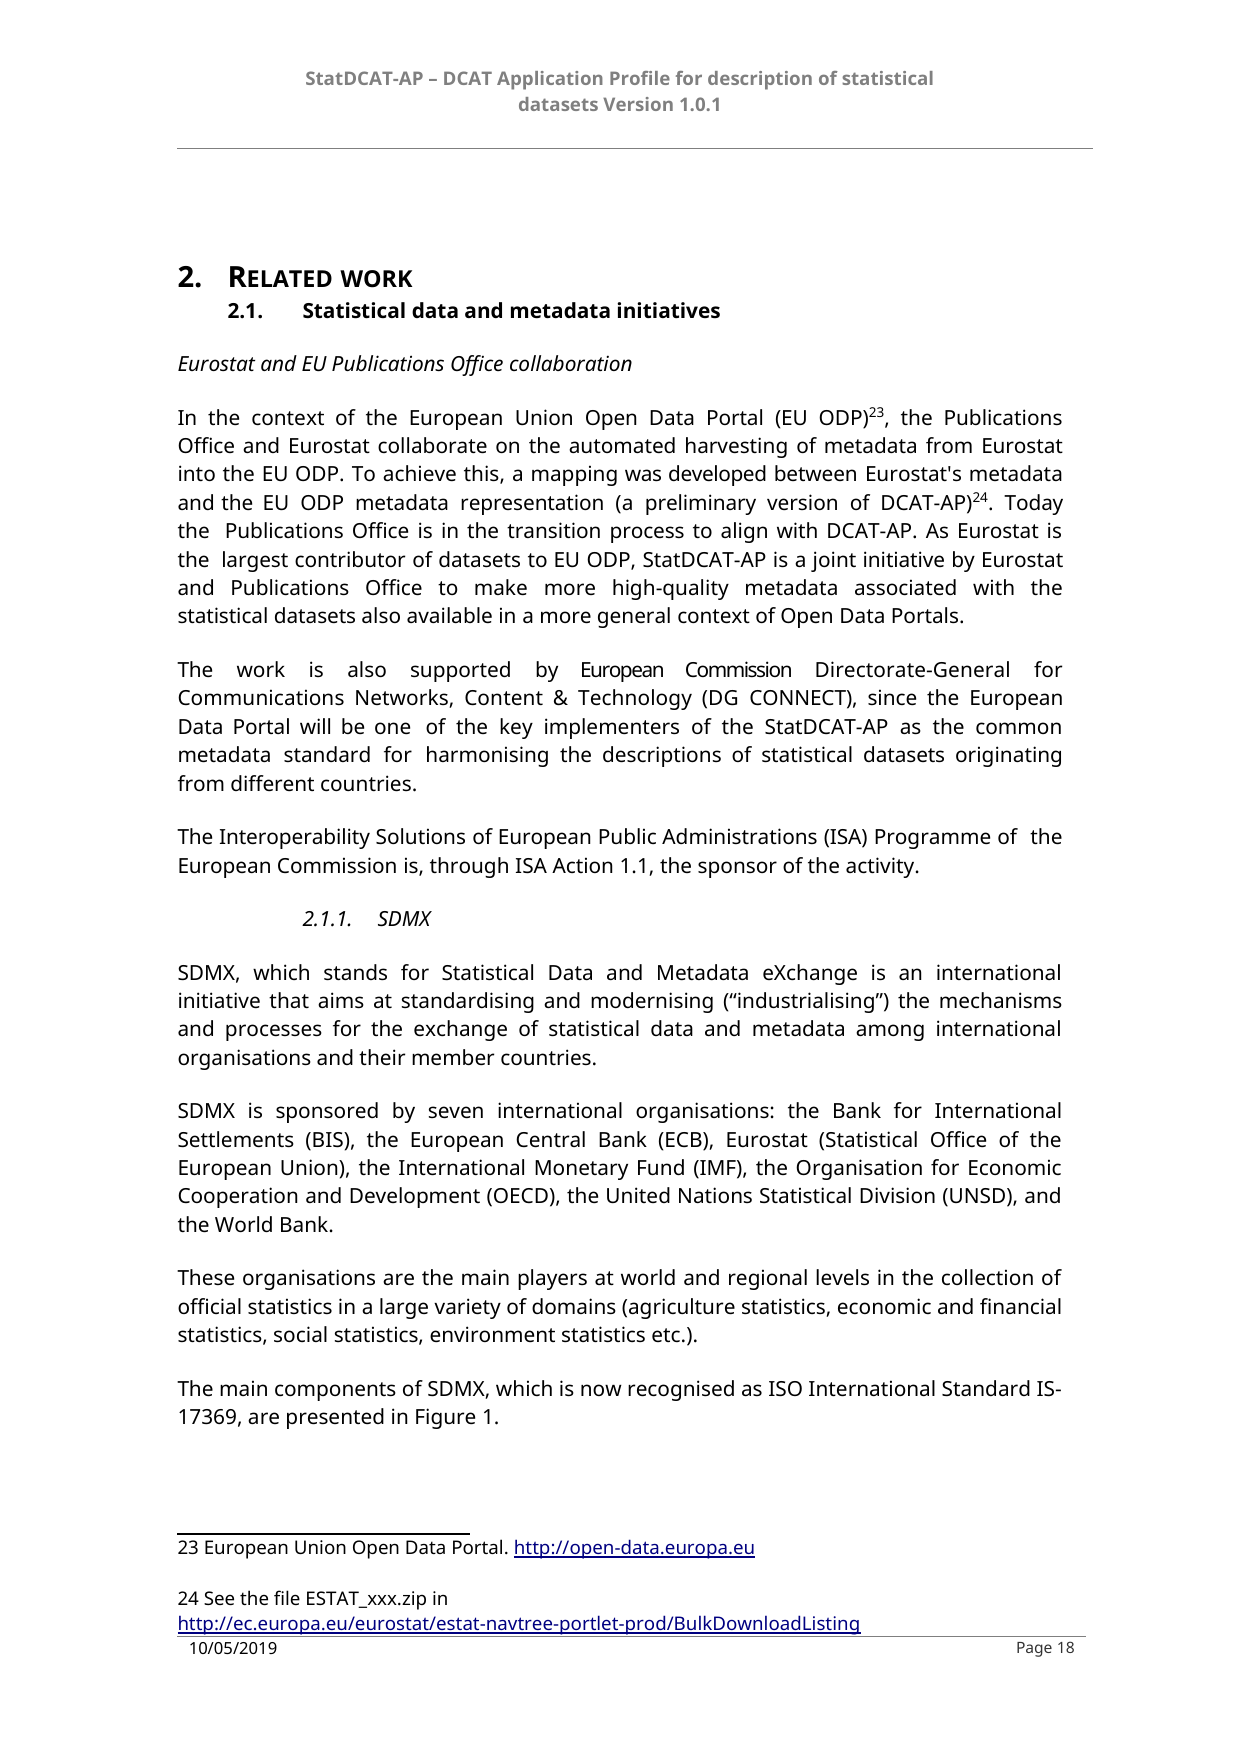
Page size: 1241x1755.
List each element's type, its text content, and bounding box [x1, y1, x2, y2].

subtitle SDMX [302, 904, 1063, 933]
text In the context of the European Union Open Data Portal (EU ODP), the Publications Office and Eurostat collaborate on the automated harvesting of metadata from Eurostat into the EU ODP. To achieve this, a mapping was developed between Eurostat's metadata and the EU ODP metadata representation (a preliminary version of DCAT-AP). Today the Publications Office is in the transition process to align with DCAT-AP. As Eurostat is the largest contributor of datasets to EU ODP, StatDCAT-AP is a joint initiative by Eurostat and Publications Office to make more high-quality metadata associated with the statistical datasets also available in a more general context of Open Data Portals. [177, 403, 1063, 630]
subtitle Statistical data and metadata initiatives [227, 296, 1063, 324]
text The Interoperability Solutions of European Public Administrations (ISA) Programme of the European Commission is, through ISA Action 1.1, the sponsor of the activity. [177, 822, 1063, 879]
subtitle Eurostat and EU Publications Office collaboration [177, 349, 1063, 378]
text These organisations are the main players at world and regional levels in the collection of official statistics in a large variety of domains (agriculture statistics, economic and financial statistics, social statistics, environment statistics etc.). [177, 1263, 1063, 1349]
text See the file ESTAT_xxx.zip in http://ec.europa.eu/eurostat/estat-navtree-portlet-prod/BulkDownloadListing [177, 1585, 1063, 1636]
subtitle Related work [177, 256, 1063, 296]
text European Union Open Data Portal. http://open-data.europa.eu [177, 1534, 1063, 1560]
text The work is also supported by European Commission Directorate-General for Communications Networks, Content & Technology (DG CONNECT), since the European Data Portal will be one of the key implementers of the StatDCAT-AP as the common metadata standard for harmonising the descriptions of statistical datasets originating from different countries. [177, 655, 1063, 797]
text SDMX is sponsored by seven international organisations: the Bank for International Settlements (BIS), the European Central Bank (ECB), Eurostat (Statistical Office of the European Union), the International Monetary Fund (IMF), the Organisation for Economic Cooperation and Development (OECD), the United Nations Statistical Division (UNSD), and the World Bank. [177, 1096, 1063, 1238]
text SDMX, which stands for Statistical Data and Metadata eXchange is an international initiative that aims at standardising and modernising (“industrialising”) the mechanisms and processes for the exchange of statistical data and metadata among international organisations and their member countries. [177, 958, 1063, 1071]
text The main components of SDMX, which is now recognised as ISO International Standard IS-17369, are presented in Figure 1. [177, 1374, 1063, 1431]
